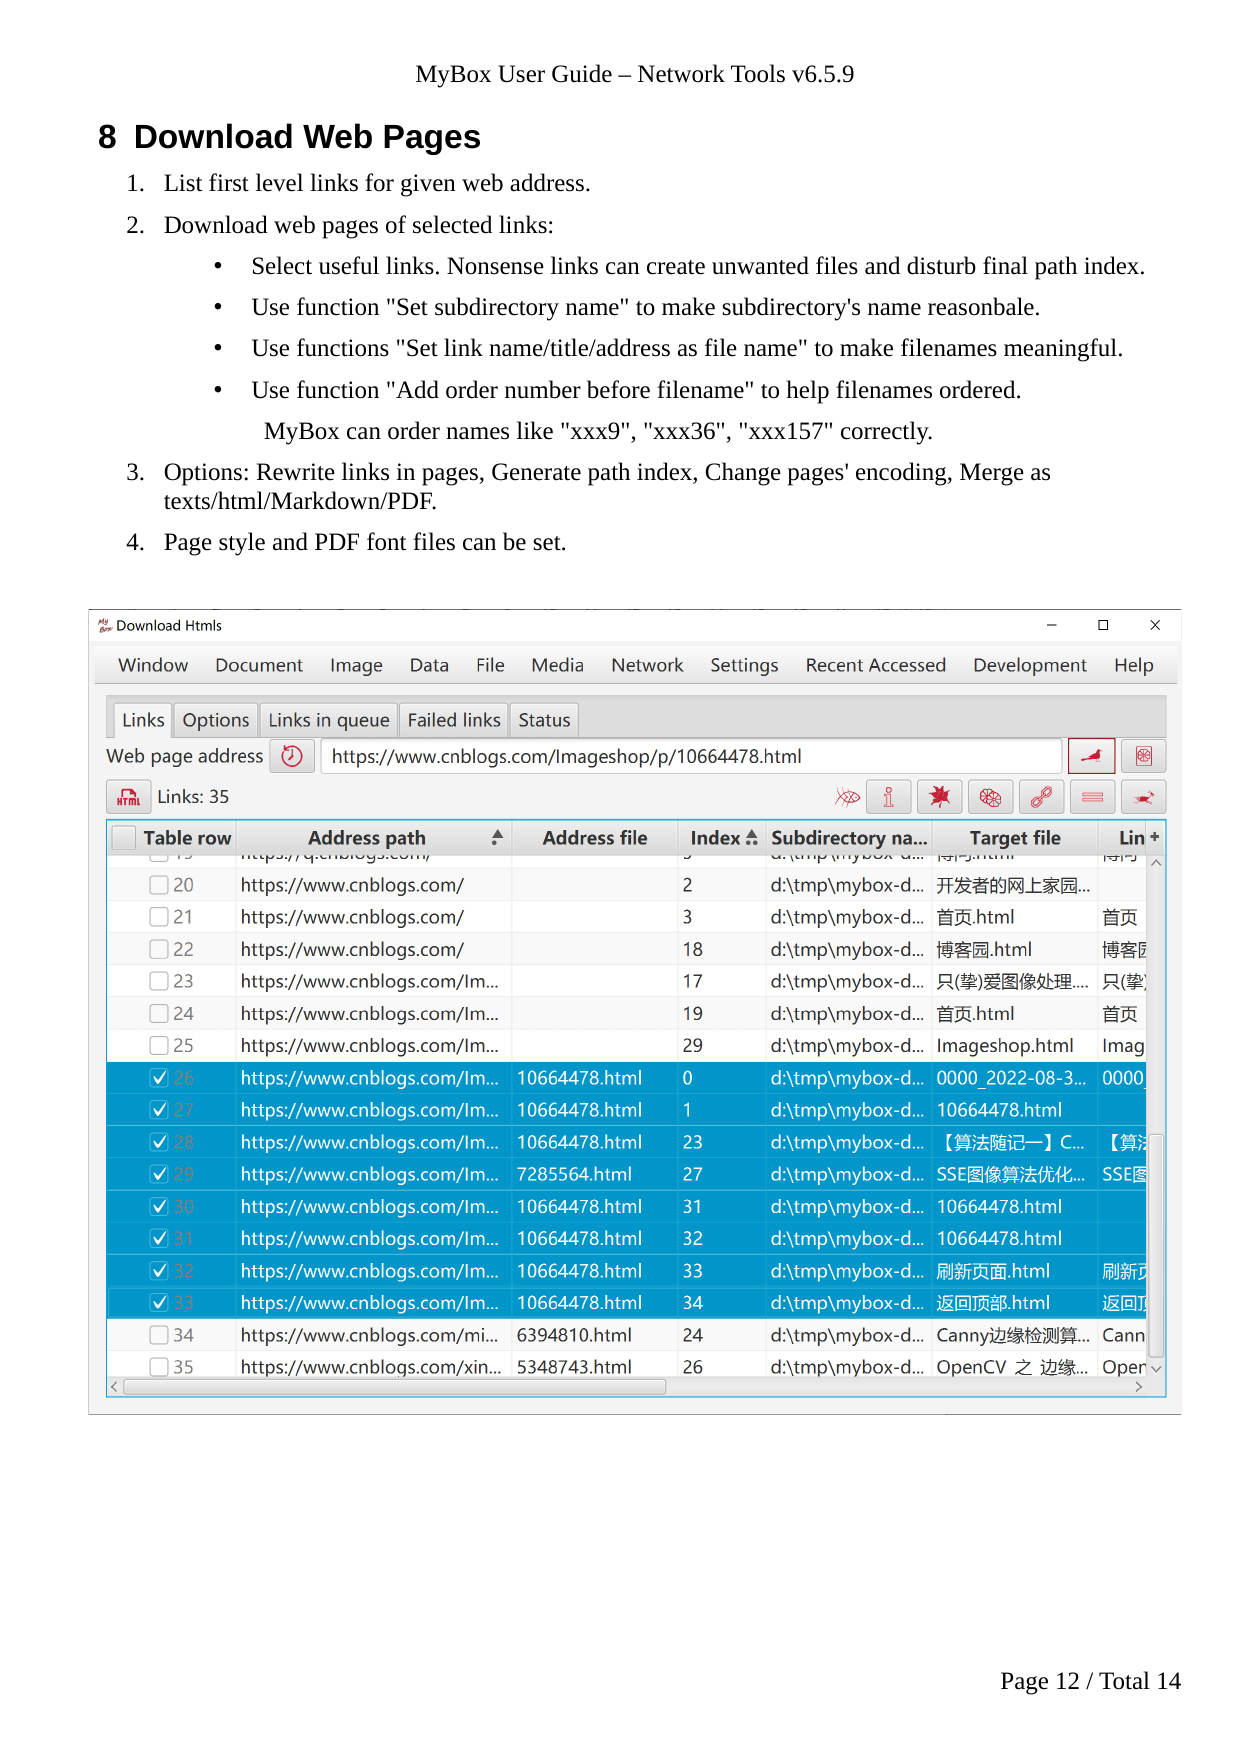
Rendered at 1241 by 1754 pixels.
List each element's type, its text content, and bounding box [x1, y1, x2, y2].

list Select useful links. Nonsense links can create unwanted files and disturb final path index. [213, 251, 1181, 280]
list Use function "Set subdirectory name" to make subdirectory's name reasonbale. [213, 292, 1181, 321]
list Download web pages of selected links: [126, 210, 1181, 238]
list Options: Rewrite links in pages, Generate path index, Change pages' encoding, Merge as texts/html/Markdown/PDF. [126, 457, 1181, 515]
subtitle Download Web Pages [88, 117, 1181, 156]
list List first level links for given web address. [126, 168, 1181, 197]
list Use function "Add order number before filename" to help filenames ordered. [213, 375, 1181, 403]
list Page style and PDF font files can be set. [126, 527, 1181, 556]
list Use functions "Set link name/title/address as file name" to make filenames meaningful. [213, 333, 1181, 362]
text MyBox can order names like "xxx9", "xxx36", "xxx157" correctly. [88, 416, 1181, 445]
picture [88, 609, 1182, 1415]
